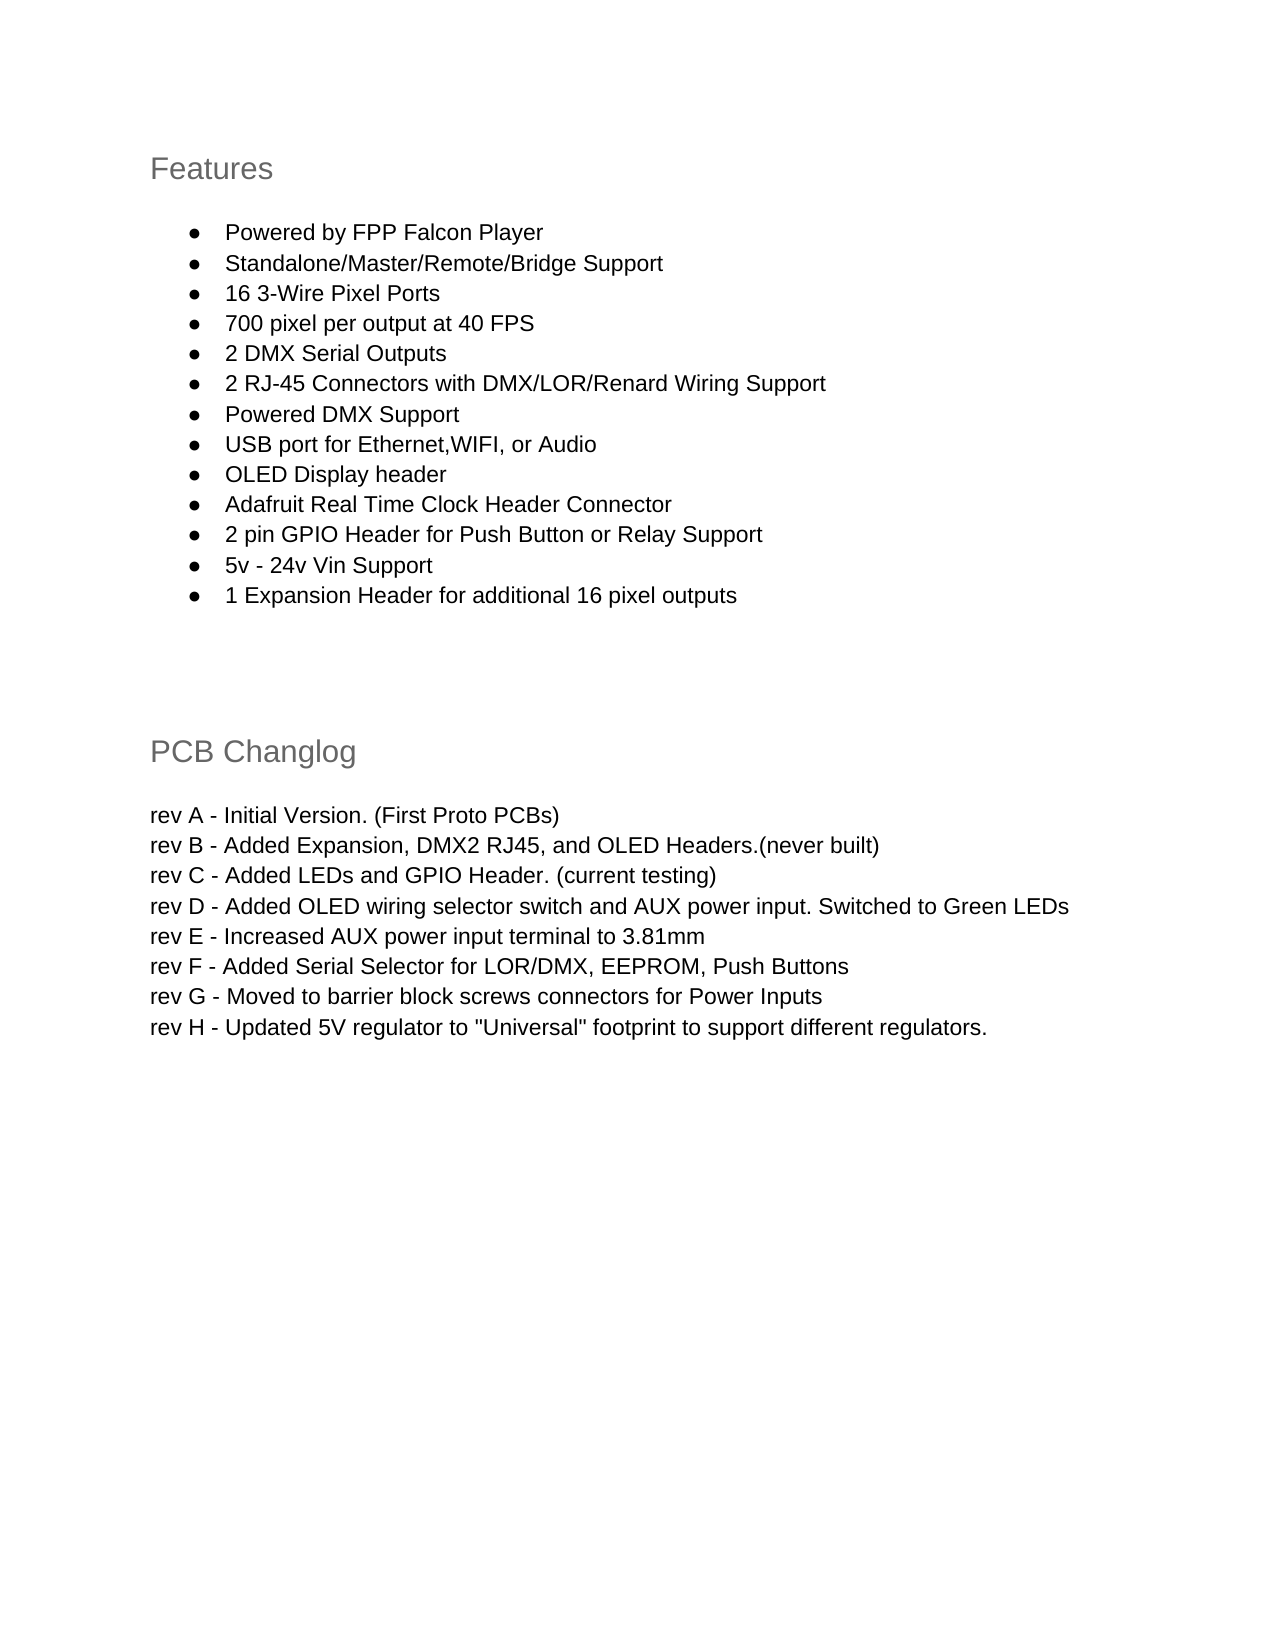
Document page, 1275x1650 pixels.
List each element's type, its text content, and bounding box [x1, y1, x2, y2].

list 1 Expansion Header for additional 16 pixel outputs [187, 582, 1125, 608]
text rev G - Moved to barrier block screws connectors for Power Inputs [150, 983, 1125, 1010]
list 2 pin GPIO Header for Push Button or Relay Support [187, 521, 1125, 548]
list USB port for Ethernet,WIFI, or Audio [187, 431, 1125, 457]
list Powered DMX Support [187, 401, 1125, 427]
list 700 pixel per output at 40 FPS [187, 310, 1125, 336]
subtitle PCB Changlog [150, 733, 1125, 769]
list Adafruit Real Time Clock Header Connector [187, 491, 1125, 517]
list 5v - 24v Vin Support [187, 552, 1125, 578]
list 2 DMX Serial Outputs [187, 340, 1125, 366]
text rev A - Initial Version. (First Proto PCBs) [150, 802, 1125, 828]
subtitle Features [150, 150, 1125, 186]
text rev B - Added Expansion, DMX2 RJ45, and OLED Headers.(never built) [150, 832, 1125, 859]
text rev C - Added LEDs and GPIO Header. (current testing) [150, 862, 1125, 889]
text rev H - Updated 5V regulator to "Universal" footprint to support different regulators. [150, 1013, 1125, 1040]
list Standalone/Master/Remote/Bridge Support [187, 249, 1125, 276]
text rev D - Added OLED wiring selector switch and AUX power input. Switched to Green LEDs [150, 893, 1125, 919]
list 2 RJ-45 Connectors with DMX/LOR/Renard Wiring Support [187, 370, 1125, 397]
list OLED Display header [187, 461, 1125, 487]
text rev E - Increased AUX power input terminal to 3.81mm [150, 923, 1125, 949]
list Powered by FPP Falcon Player [187, 219, 1125, 246]
list 16 3-Wire Pixel Ports [187, 280, 1125, 306]
text rev F - Added Serial Selector for LOR/DMX, EEPROM, Push Buttons [150, 953, 1125, 979]
